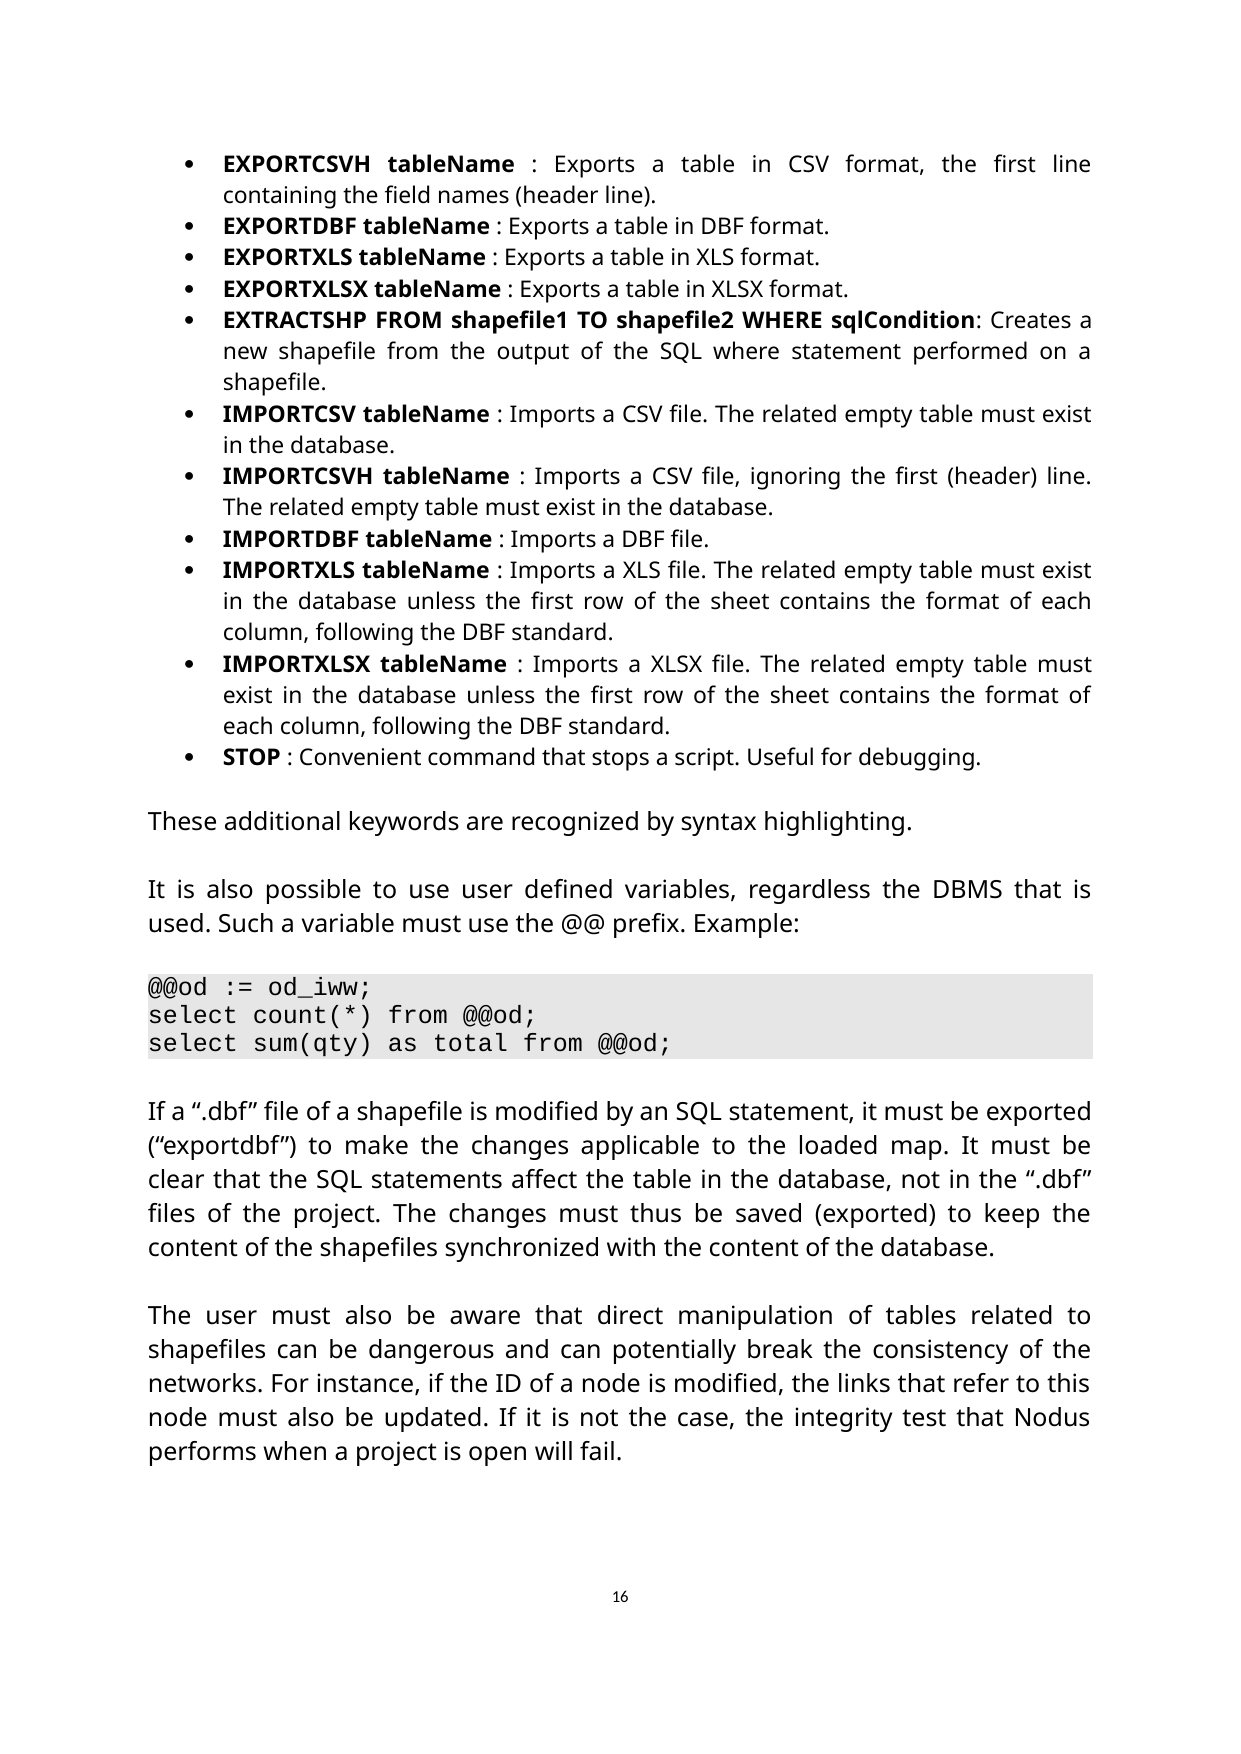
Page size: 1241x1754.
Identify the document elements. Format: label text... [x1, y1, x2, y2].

list IMPORTXLSX tableName : Imports a XLSX file. The related empty table must exist in the database unless the first row of the sheet contains the format of each column, following the DBF standard. [185, 648, 1093, 741]
list STOP : Convenient command that stops a script. Useful for debugging. [185, 741, 1093, 773]
text It is also possible to use user defined variables, regardless the DBMS that is used. Such a variable must use the @@ prefix. Example: [148, 872, 1093, 940]
list IMPORTDBF tableName : Imports a DBF file. [185, 523, 1093, 554]
list EXPORTXLS tableName : Exports a table in XLS format. [185, 241, 1093, 273]
list EXTRACTSHP FROM shapefile1 TO shapefile2 WHERE sqlCondition: Creates a new shapefile from the output of the SQL where statement performed on a shapefile. [185, 304, 1093, 398]
text select sum(qty) as total from @@od; [148, 1031, 1093, 1059]
list EXPORTCSVH tableName : Exports a table in CSV format, the first line containing the field names (header line). [185, 148, 1093, 210]
text @@od := od_iww; [148, 974, 1093, 1002]
text The user must also be aware that direct manipulation of tables related to shapefiles can be dangerous and can potentially break the consistency of the networks. For instance, if the ID of a node is modified, the links that refer to this node must also be updated. If it is not the case, the integrity test that Nodus performs when a project is open will fail. [148, 1298, 1093, 1468]
list IMPORTCSVH tableName : Imports a CSV file, ignoring the first (header) line. The related empty table must exist in the database. [185, 460, 1093, 523]
list IMPORTXLS tableName : Imports a XLS file. The related empty table must exist in the database unless the first row of the sheet contains the format of each column, following the DBF standard. [185, 554, 1093, 648]
list EXPORTXLSX tableName : Exports a table in XLSX format. [185, 273, 1093, 304]
text select count(*) from @@od; [148, 1002, 1093, 1031]
list EXPORTDBF tableName : Exports a table in DBF format. [185, 210, 1093, 241]
text These additional keywords are recognized by syntax highlighting. [148, 804, 1093, 838]
list IMPORTCSV tableName : Imports a CSV file. The related empty table must exist in the database. [185, 398, 1093, 460]
text If a “.dbf” file of a shapefile is modified by an SQL statement, it must be exported (“exportdbf”) to make the changes applicable to the loaded map. It must be clear that the SQL statements affect the table in the database, not in the “.dbf” files of the project. The changes must thus be saved (exported) to keep the content of the shapefiles synchronized with the content of the database. [148, 1093, 1093, 1263]
